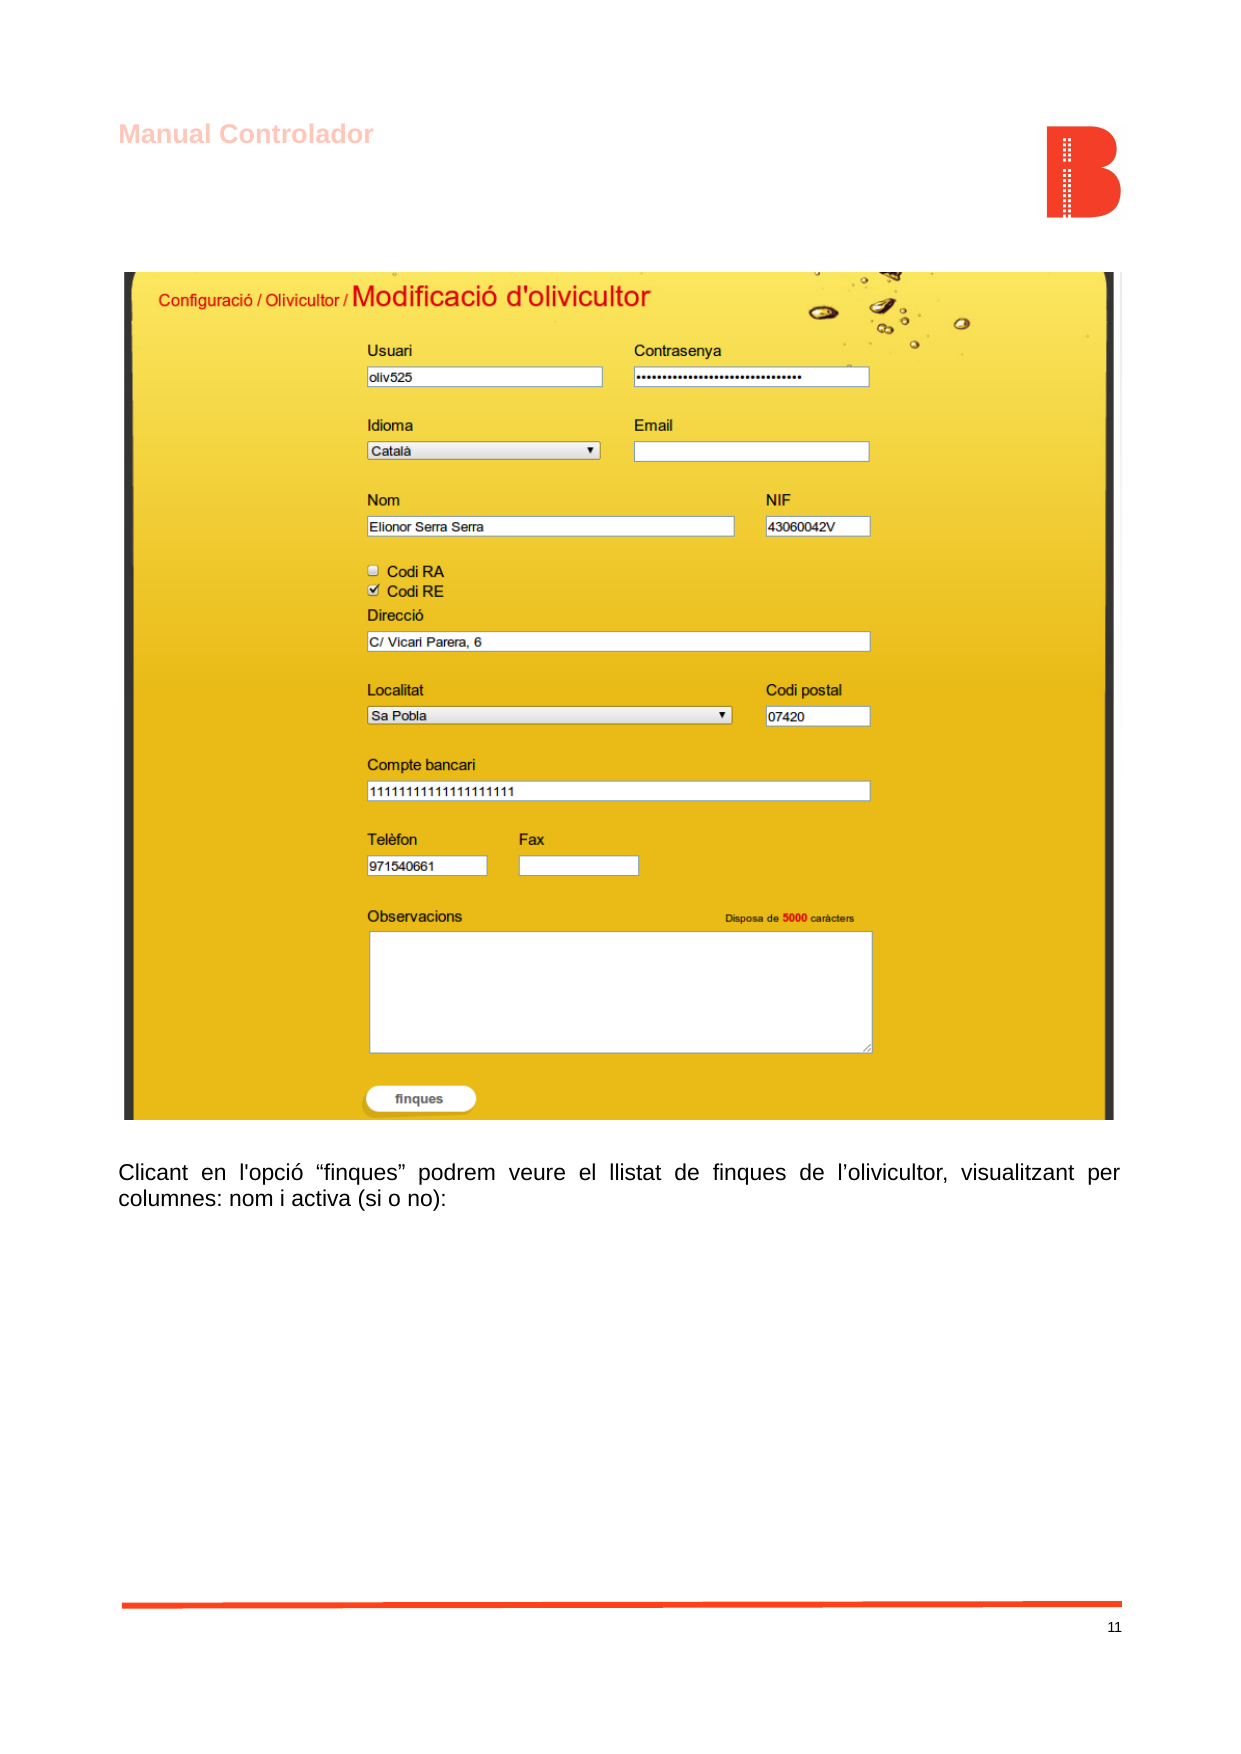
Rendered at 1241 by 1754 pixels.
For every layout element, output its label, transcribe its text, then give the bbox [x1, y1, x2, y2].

text Clicant en l'opció “finques” podrem veure el llistat de finques de l’olivicultor, visualitzant per columnes: nom i activa (si o no): [118, 1159, 1122, 1211]
picture [1036, 124, 1130, 221]
picture [118, 272, 1123, 1120]
